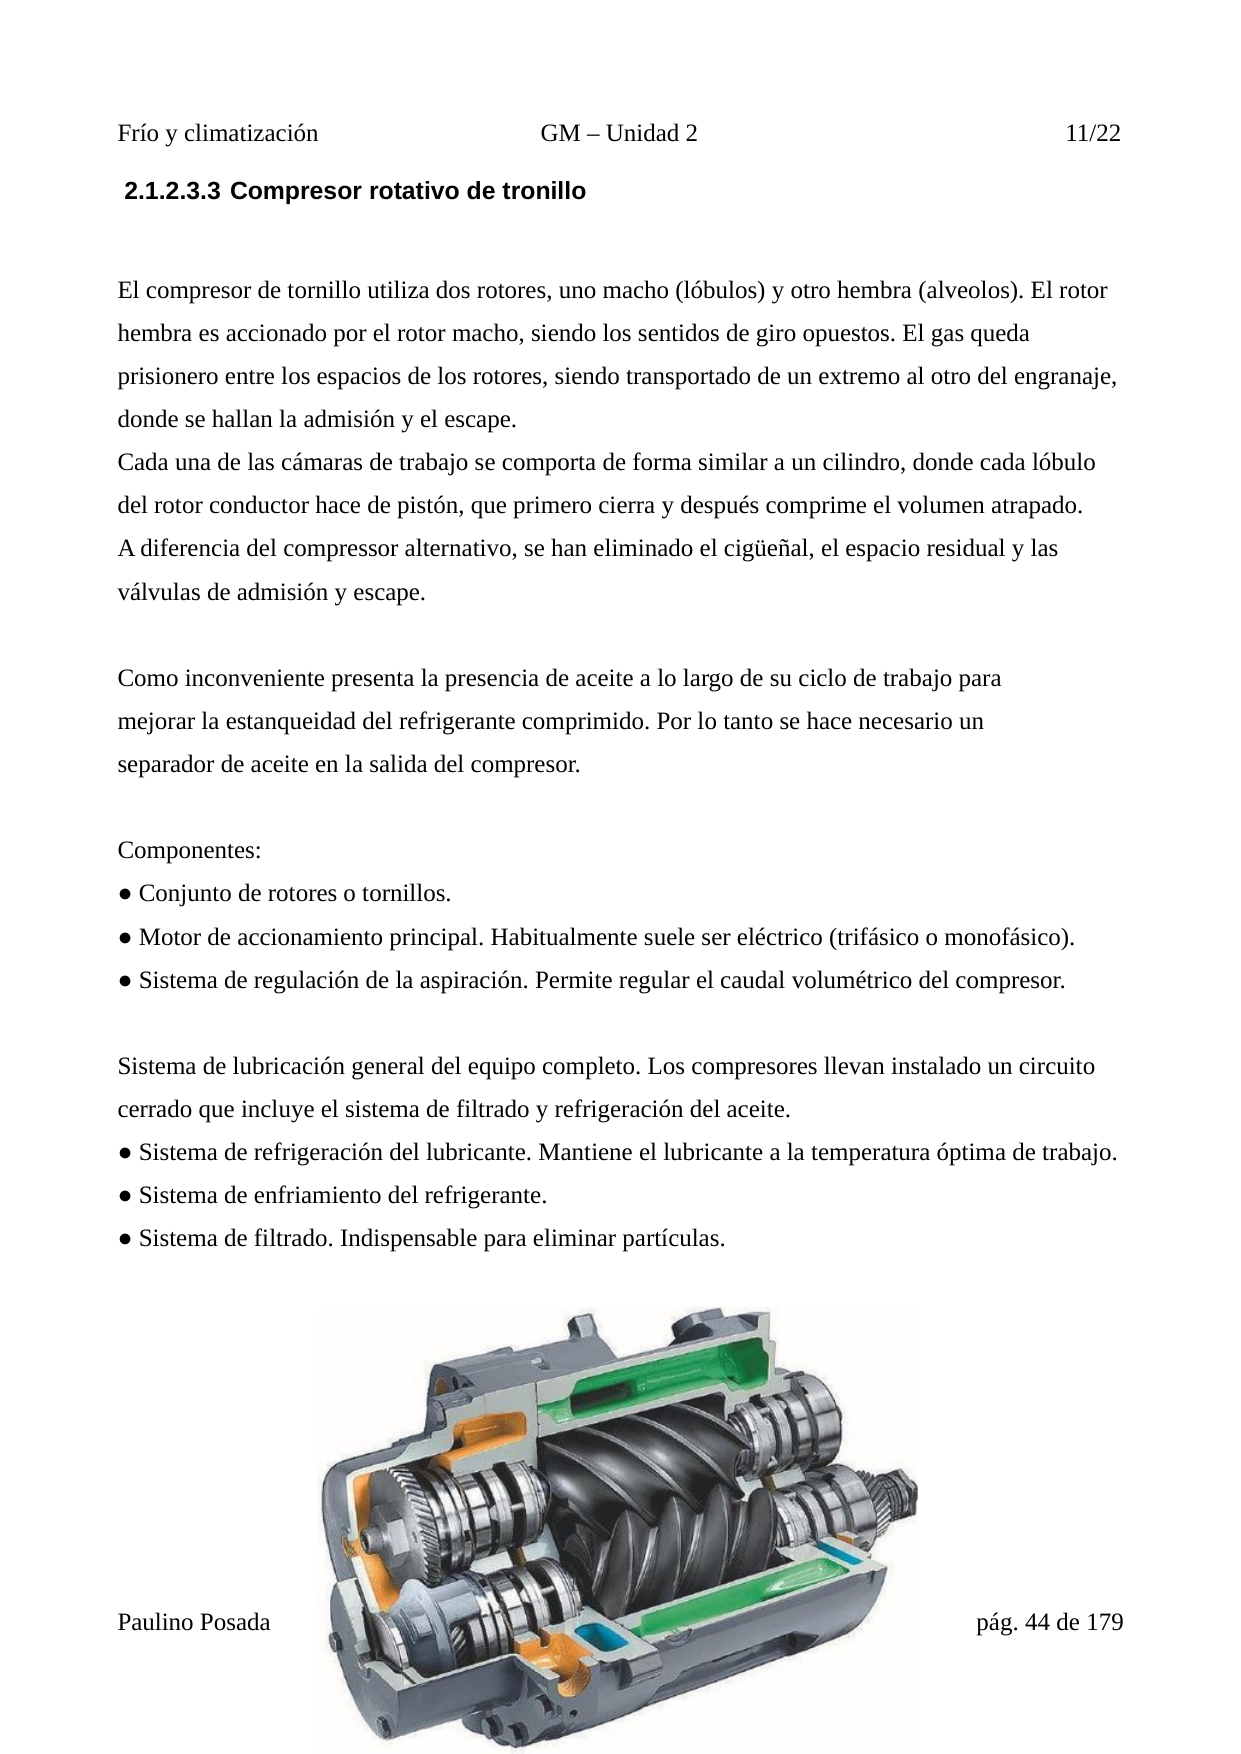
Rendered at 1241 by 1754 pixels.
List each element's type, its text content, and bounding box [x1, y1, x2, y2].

text ● Sistema de regulación de la aspiración. Permite regular el caudal volumétrico del compresor. [117, 965, 1123, 993]
text El compresor de tornillo utiliza dos rotores, uno macho (lóbulos) y otro hembra (alveolos). El rotor hembra es accionado por el rotor macho, siendo los sentidos de giro opuestos. El gas queda prisionero entre los espacios de los rotores, siendo transportado de un extremo al otro del engranaje, donde se hallan la admisión y el escape. [117, 275, 1123, 433]
text Componentes: [117, 835, 1123, 864]
text separador de aceite en la salida del compresor. [117, 749, 1123, 778]
text ● Sistema de filtrado. Indispensable para eliminar partículas. [117, 1223, 1123, 1252]
text ● Sistema de enfriamiento del refrigerante. [117, 1180, 1123, 1209]
text ● Sistema de refrigeración del lubricante. Mantiene el lubricante a la temperatura óptima de trabajo. [117, 1137, 1123, 1166]
text ● Motor de accionamiento principal. Habitualmente suele ser eléctrico (trifásico o monofásico). [117, 922, 1123, 950]
picture [317, 1306, 918, 1754]
text ● Conjunto de rotores o tornillos. [117, 878, 1123, 907]
text Como inconveniente presenta la presencia de aceite a lo largo de su ciclo de trabajo para [117, 663, 1123, 692]
text A diferencia del compressor alternativo, se han eliminado el cigüeñal, el espacio residual y las válvulas de admisión y escape. [117, 533, 1123, 605]
subtitle Compresor rotativo de tronillo [117, 176, 1123, 205]
text Sistema de lubricación general del equipo completo. Los compresores llevan instalado un circuito cerrado que incluye el sistema de filtrado y refrigeración del aceite. [117, 1051, 1123, 1123]
text Cada una de las cámaras de trabajo se comporta de forma similar a un cilindro, donde cada lóbulo del rotor conductor hace de pistón, que primero cierra y después comprime el volumen atrapado. [117, 447, 1123, 519]
text mejorar la estanqueidad del refrigerante comprimido. Por lo tanto se hace necesario un [117, 706, 1123, 735]
